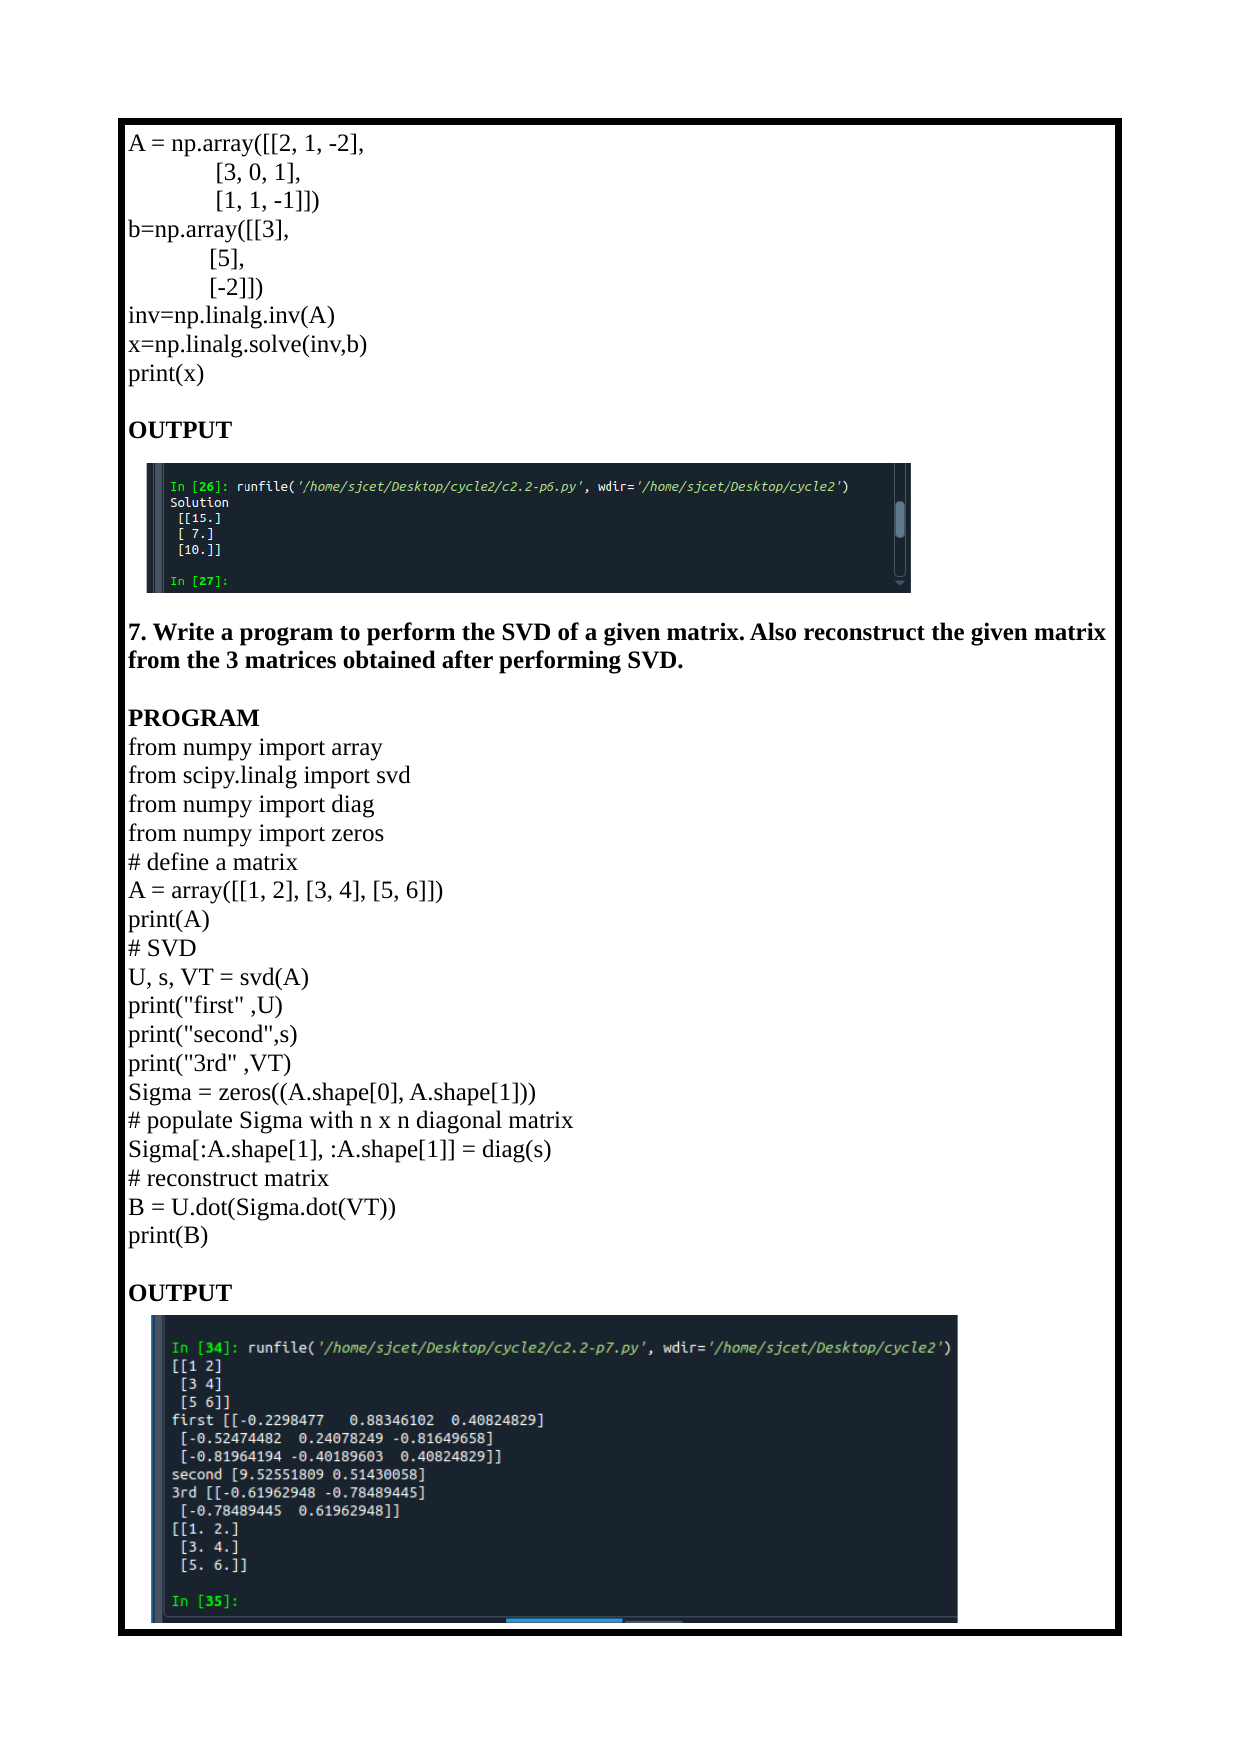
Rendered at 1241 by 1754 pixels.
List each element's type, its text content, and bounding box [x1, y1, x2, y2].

text from numpy import zeros [128, 818, 1112, 847]
text from the 3 matrices obtained after performing SVD. [128, 645, 1112, 674]
text B = U.dot(Sigma.dot(VT)) [128, 1192, 1112, 1220]
text print(A) [128, 904, 1112, 933]
text # reconstruct matrix [128, 1163, 1112, 1192]
picture [831, 1502, 958, 1623]
text inv=np.linalg.inv(A) [128, 300, 1112, 329]
text Sigma[:A.shape[1], :A.shape[1]] = diag(s) [128, 1134, 1112, 1163]
text b=np.array([[3], [128, 214, 1112, 243]
text from numpy import diag [128, 789, 1112, 818]
text OUTPUT [128, 415, 1112, 444]
text print(B) [128, 1220, 1112, 1249]
text [-2]]) [128, 272, 1112, 300]
text PROGRAM [128, 703, 1112, 732]
text # populate Sigma with n x n diagonal matrix [128, 1105, 1112, 1134]
text from numpy import array [128, 732, 1112, 760]
text Sigma = zeros((A.shape[0], A.shape[1])) [128, 1077, 1112, 1105]
text # SVD [128, 933, 1112, 962]
text 7. Write a program to perform the SVD of a given matrix. Also reconstruct the given matrix [128, 617, 1112, 645]
text OUTPUT [128, 1278, 1112, 1307]
text print("3rd" ,VT) [128, 1048, 1112, 1077]
text x=np.linalg.solve(inv,b) [128, 329, 1112, 358]
text # define a matrix [128, 847, 1112, 875]
text print(x) [128, 358, 1112, 387]
text A = np.array([[2, 1, -2], [128, 128, 1112, 157]
text from scipy.linalg import svd [128, 760, 1112, 789]
text [3, 0, 1], [128, 157, 1112, 185]
text print("first" ,U) [128, 990, 1112, 1019]
text U, s, VT = svd(A) [128, 962, 1112, 990]
text print("second",s) [128, 1019, 1112, 1048]
text A = array([[1, 2], [3, 4], [5, 6]]) [128, 875, 1112, 904]
text [1, 1, -1]]) [128, 185, 1112, 214]
text [5], [128, 243, 1112, 272]
